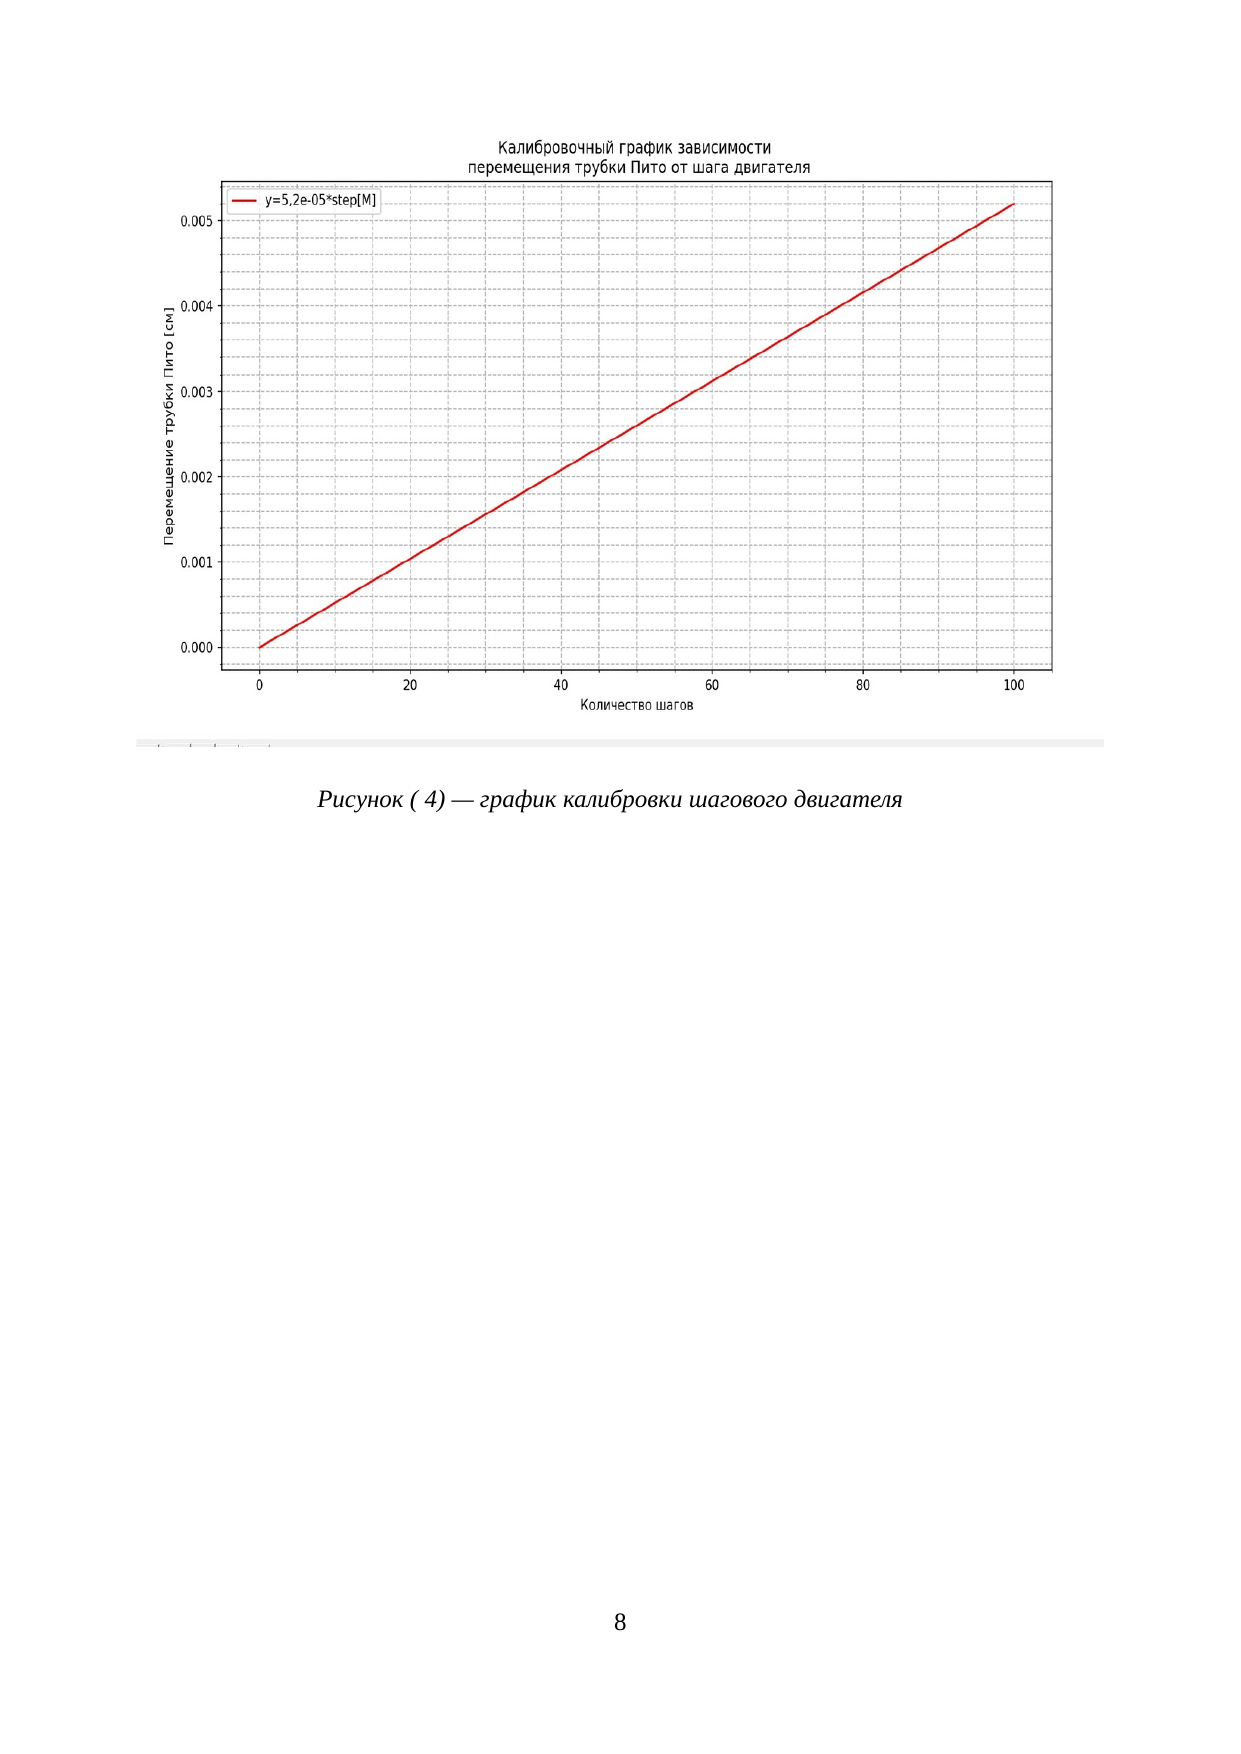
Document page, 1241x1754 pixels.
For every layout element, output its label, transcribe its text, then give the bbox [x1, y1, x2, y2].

text Рисунок ( 4) — график калибровки шагового двигателя [130, 784, 1093, 813]
picture [136, 118, 1104, 747]
